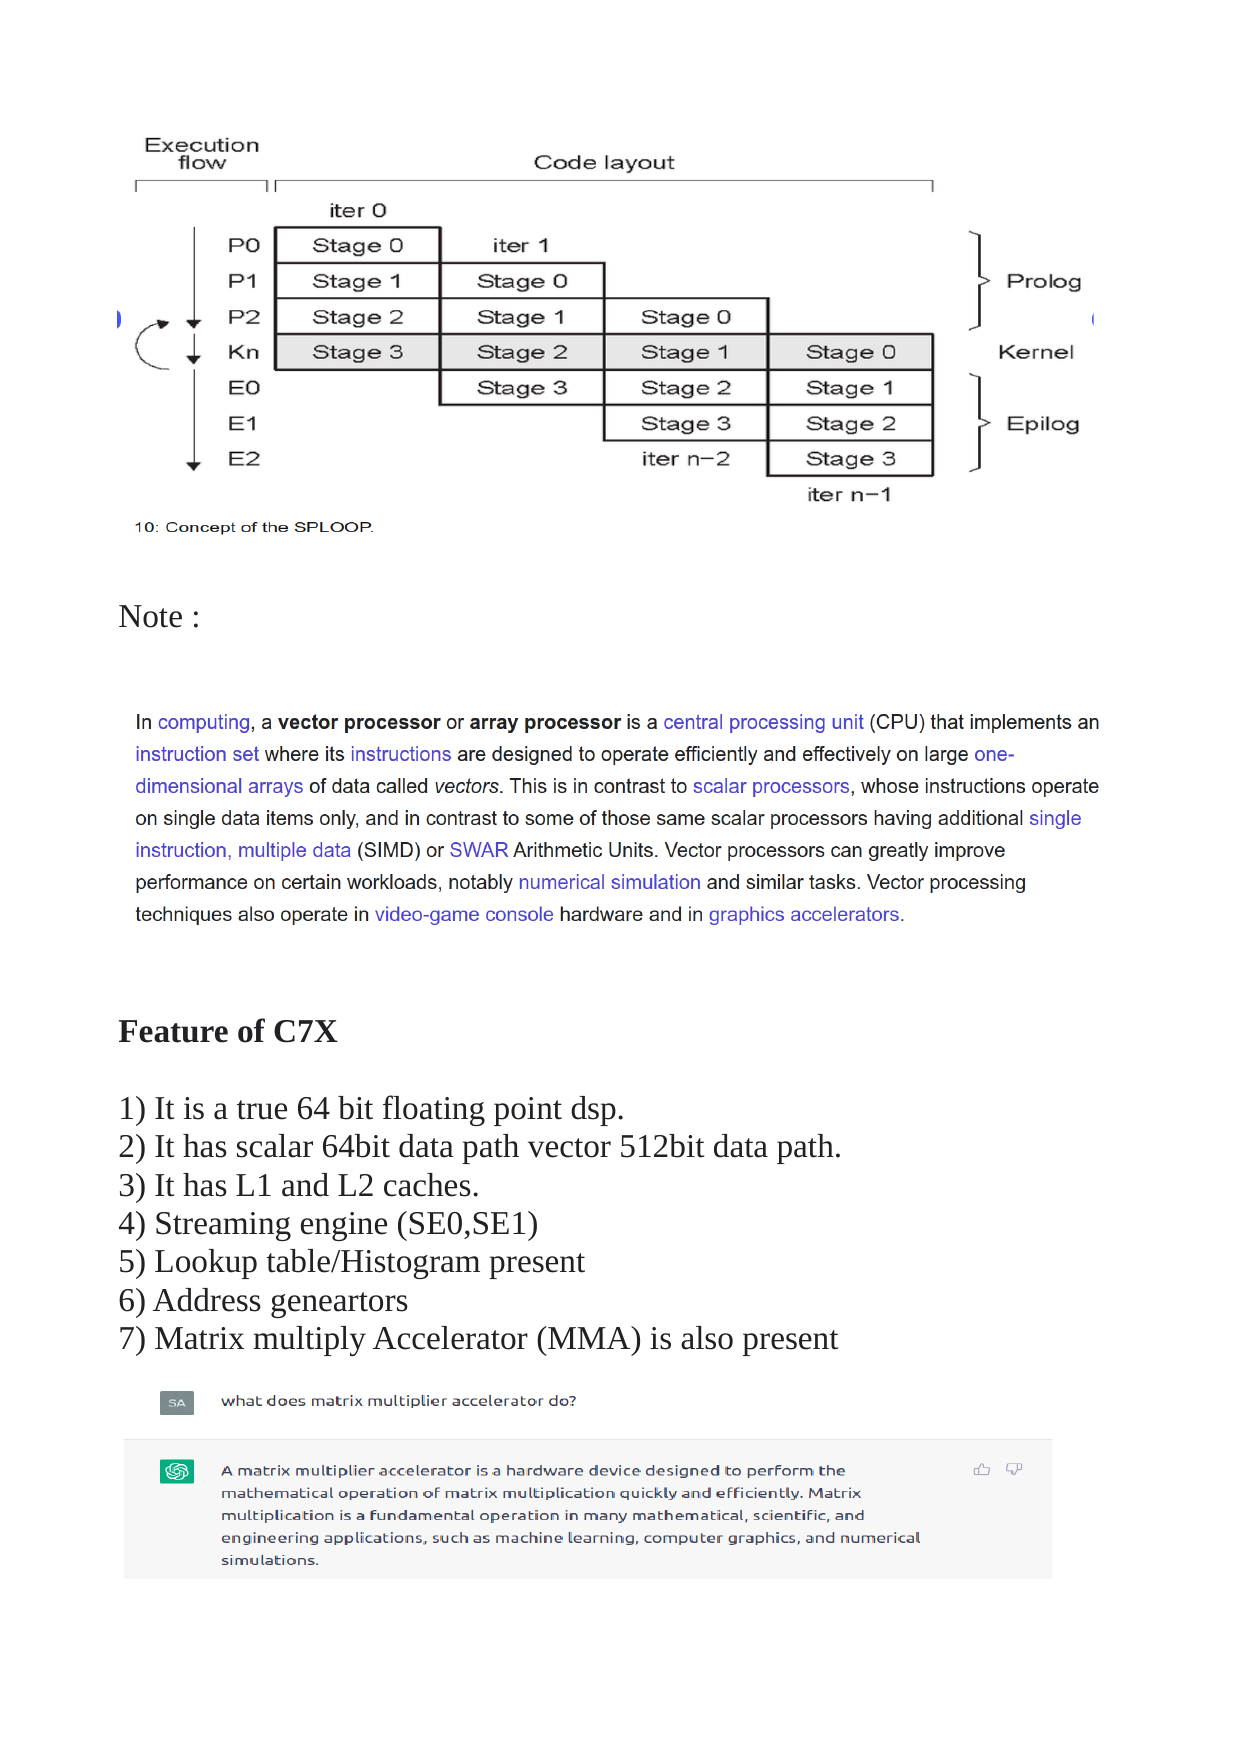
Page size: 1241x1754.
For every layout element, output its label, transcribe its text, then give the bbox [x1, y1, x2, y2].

text Feature of C7X [118, 1012, 1122, 1050]
text 5) Lookup table/Histogram present [118, 1242, 1122, 1280]
text 1) It is a true 64 bit floating point dsp. [118, 1088, 1122, 1127]
picture [443, 1375, 1053, 1464]
picture [117, 122, 630, 559]
text 4) Streaming engine (SE0,SE1) [118, 1203, 1122, 1242]
text 2) It has scalar 64bit data path vector 512bit data path. [118, 1127, 1122, 1165]
text Note : [118, 596, 1122, 635]
picture [117, 702, 1119, 936]
text 6) Address geneartors [118, 1280, 1122, 1318]
text 3) It has L1 and L2 caches. [118, 1165, 1122, 1203]
text 7) Matrix multiply Accelerator (MMA) is also present [118, 1318, 1122, 1357]
